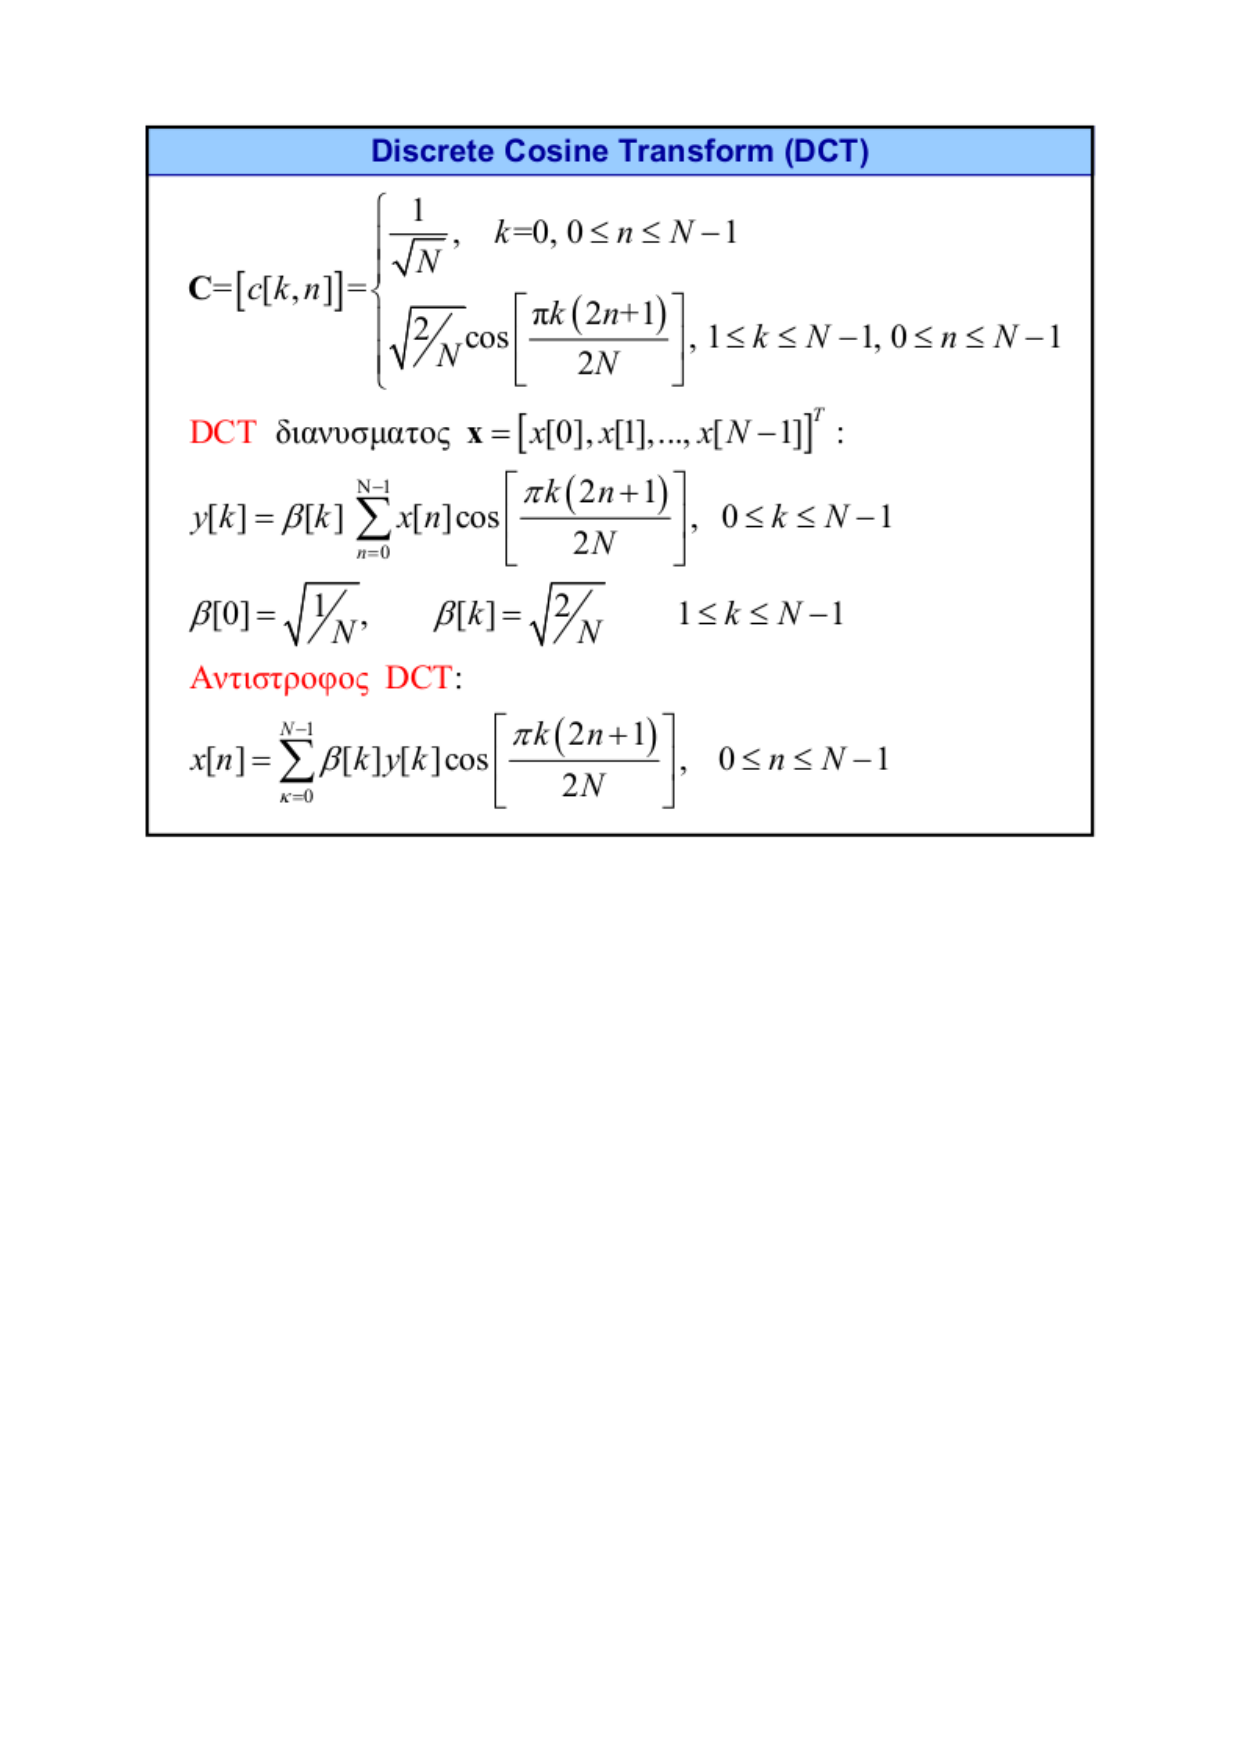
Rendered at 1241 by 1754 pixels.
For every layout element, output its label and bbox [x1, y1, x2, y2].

picture [138, 118, 1102, 845]
